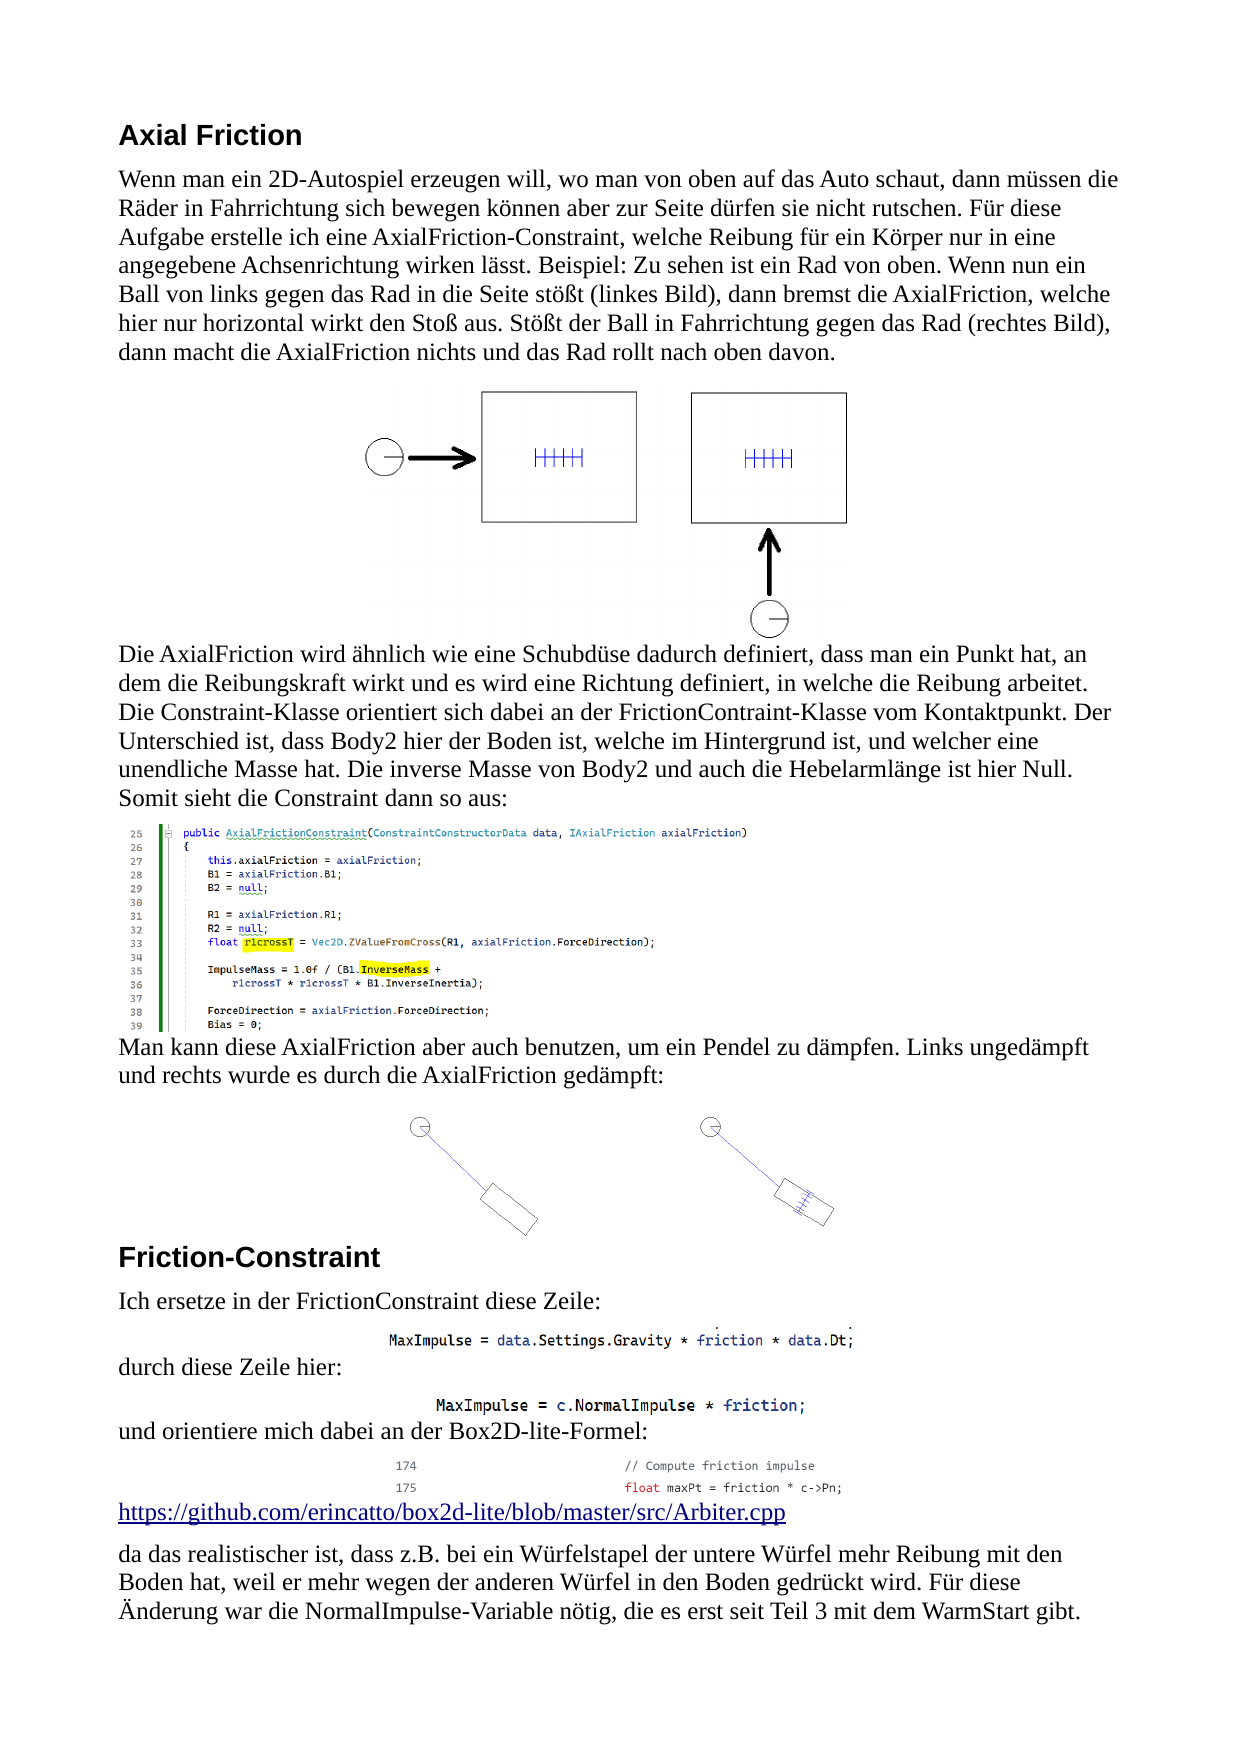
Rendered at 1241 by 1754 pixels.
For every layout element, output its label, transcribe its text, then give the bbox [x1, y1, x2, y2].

picture [384, 1327, 856, 1353]
text durch diese Zeile hier: [118, 1327, 1122, 1381]
text https://github.com/erincatto/box2d-lite/blob/master/src/Arbiter.cpp [118, 1458, 1122, 1526]
picture [429, 1393, 811, 1417]
picture [118, 824, 755, 1032]
subtitle Axial Friction [118, 118, 1122, 152]
picture [362, 383, 855, 640]
text Die AxialFriction wird ähnlich wie eine Schubdüse dadurch definiert, dass man ein Punkt hat, an dem die Reibungskraft wirkt und es wird eine Richtung definiert, in welche die Reibung arbeitet. Die Constraint-Klasse orientiert sich dabei an der FrictionContraint-Klasse vom Kontaktpunkt. Der Unterschied ist, dass Body2 hier der Boden ist, welche im Hintergrund ist, und welcher eine unendliche Masse hat. Die inverse Masse von Body2 und auch die Hebelarmlänge ist hier Null. Somit sieht die Constraint dann so aus: [118, 378, 1122, 812]
picture [390, 1101, 850, 1241]
text Wenn man ein 2D-Autospiel erzeugen will, wo man von oben auf das Auto schaut, dann müssen die Räder in Fahrrichtung sich bewegen können aber zur Seite dürfen sie nicht rutschen. Für diese Aufgabe erstelle ich eine AxialFriction-Constraint, welche Reibung für ein Körper nur in eine angegebene Achsenrichtung wirken lässt. Beispiel: Zu sehen ist ein Rad von oben. Wenn nun ein Ball von links gegen das Rad in die Seite stößt (linkes Bild), dann bremst die AxialFriction, welche hier nur horizontal wirkt den Stoß aus. Stößt der Ball in Fahrrichtung gegen das Rad (rechtes Bild), dann macht die AxialFriction nichts und das Rad rollt nach oben davon. [118, 164, 1122, 365]
text Man kann diese AxialFriction aber auch benutzen, um ein Pendel zu dämpfen. Links ungedämpft und rechts wurde es durch die AxialFriction gedämpft: [118, 824, 1122, 1089]
subtitle Friction-Constraint [118, 1127, 1122, 1274]
text da das realistischer ist, dass z.B. bei ein Würfelstapel der untere Würfel mehr Reibung mit den Boden hat, weil er mehr wegen der anderen Würfel in den Boden gedrückt wird. Für diese Änderung war die NormalImpulse-Variable nötig, die es erst seit Teil 3 mit dem WarmStart gibt. [118, 1539, 1122, 1625]
picture [392, 1457, 848, 1498]
text Ich ersetze in der FrictionConstraint diese Zeile: [118, 1286, 1122, 1315]
text und orientiere mich dabei an der Box2D-lite-Formel: [118, 1393, 1122, 1445]
